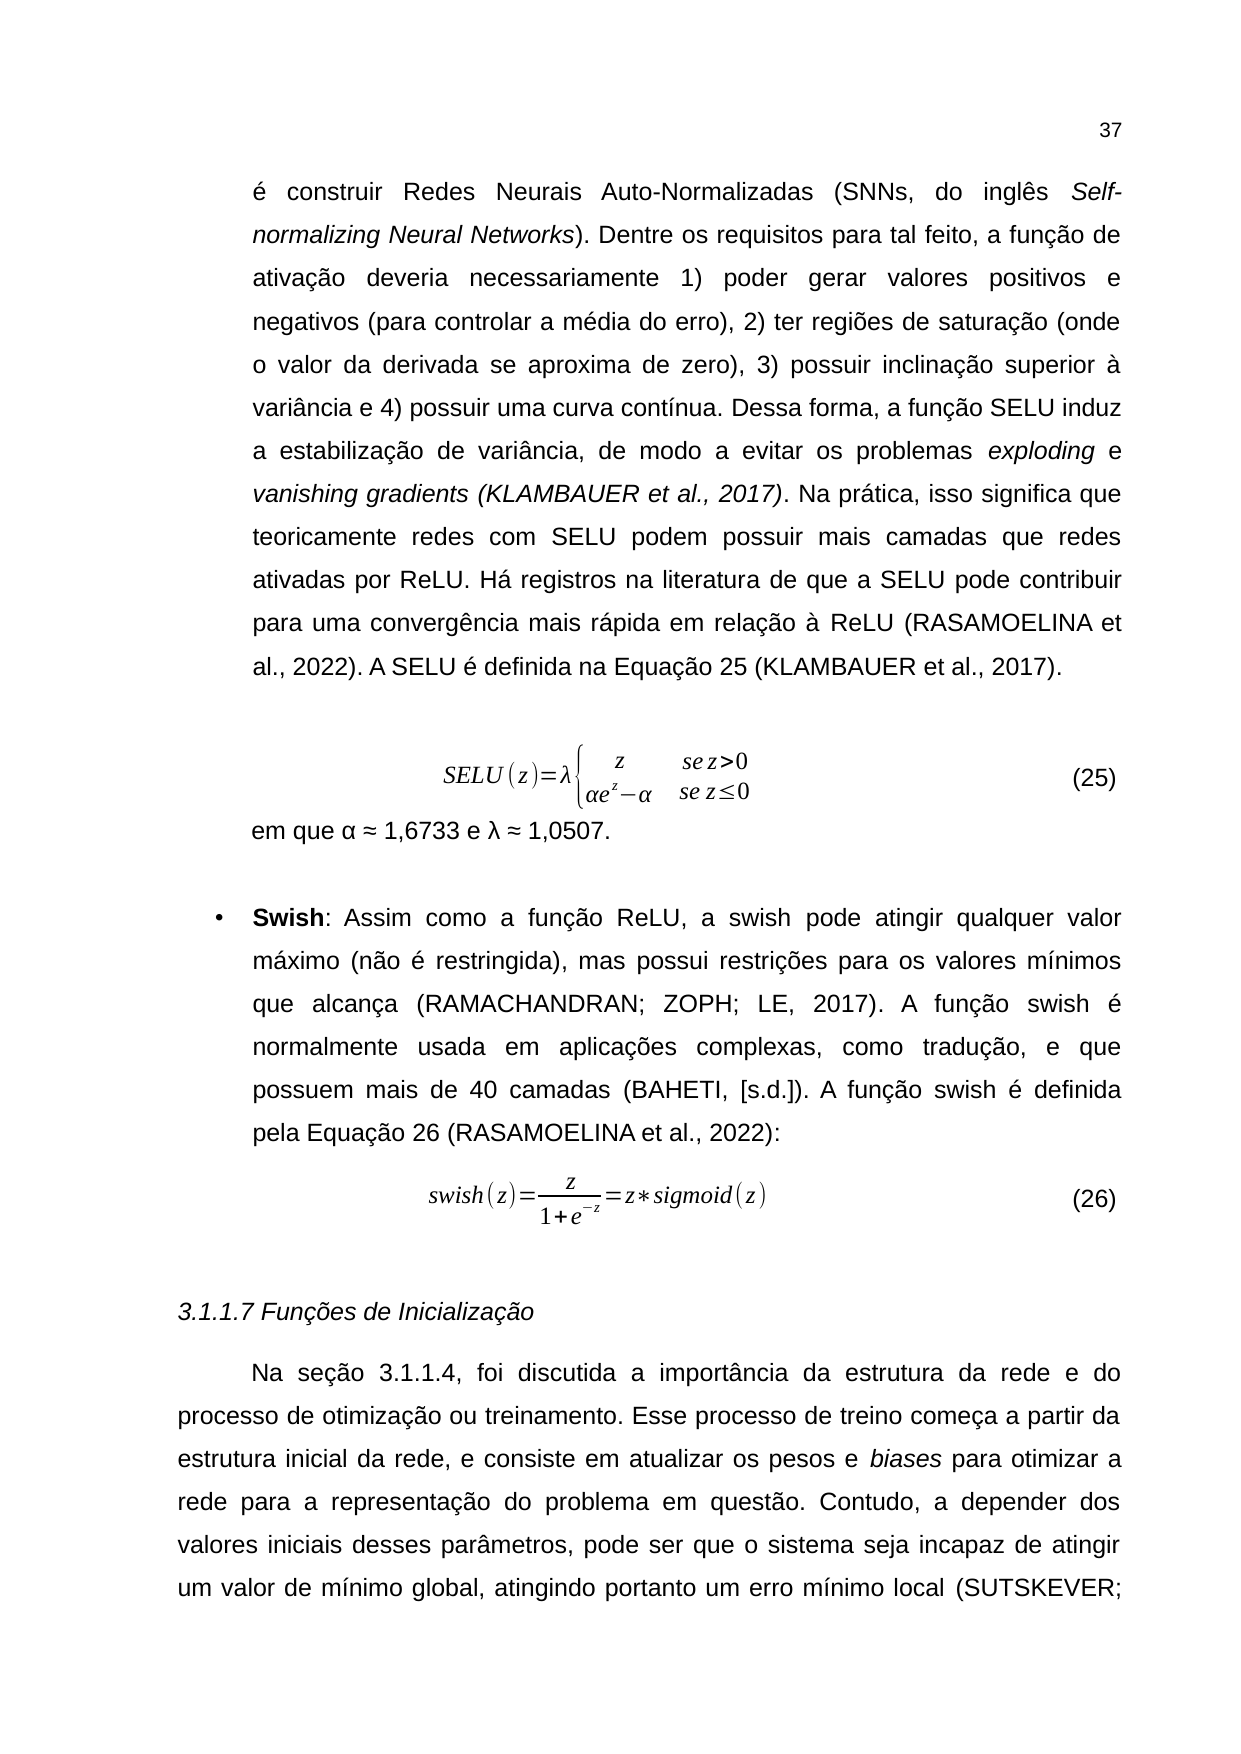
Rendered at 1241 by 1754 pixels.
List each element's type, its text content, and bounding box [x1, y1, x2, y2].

table_header (26) [1017, 1161, 1122, 1235]
table_header (25) [1017, 738, 1122, 816]
list Swish: Assim como a função ReLU, a swish pode atingir qualquer valor máximo (não é restringida), mas possui restrições para os valores mínimos que alcança (RAMACHANDRAN; ZOPH; LE, 2017). A função swish é normalmente usada em aplicações complexas, como tradução, e que possuem mais de 40 camadas (BAHETI, [s.d.]). A função swish é definida pela Equação 26 (RASAMOELINA et al., 2022): [215, 903, 1122, 1147]
table_header [177, 1161, 1017, 1235]
text em que α ≈ 1,6733 e λ ≈ 1,0507. [177, 816, 1122, 845]
subtitle Funções de Inicialização [177, 1297, 1122, 1325]
list é construir Redes Neurais Auto-Normalizadas (SNNs, do inglês Self-normalizing Neural Networks). Dentre os requisitos para tal feito, a função de ativação deveria necessariamente 1) poder gerar valores positivos e negativos (para controlar a média do erro), 2) ter regiões de saturação (onde o valor da derivada se aproxima de zero), 3) possuir inclinação superior à variância e 4) possuir uma curva contínua. Dessa forma, a função SELU induz a estabilização de variância, de modo a evitar os problemas exploding e vanishing gradients (KLAMBAUER et al., 2017). Na prática, isso significa que teoricamente redes com SELU podem possuir mais camadas que redes ativadas por ReLU. Há registros na literatura de que a SELU pode contribuir para uma convergência mais rápida em relação à ReLU (RASAMOELINA et al., 2022). A SELU é definida na Equação 25 (KLAMBAUER et al., 2017). [215, 177, 1122, 680]
text Na seção 3.1.1.4, foi discutida a importância da estrutura da rede e do processo de otimização ou treinamento. Esse processo de treino começa a partir da estrutura inicial da rede, e consiste em atualizar os pesos e biases para otimizar a rede para a representação do problema em questão. Contudo, a depender dos valores iniciais desses parâmetros, pode ser que o sistema seja incapaz de atingir um valor de mínimo global, atingindo portanto um erro mínimo local (SUTSKEVER; [177, 1358, 1122, 1602]
table_header [177, 738, 1017, 816]
